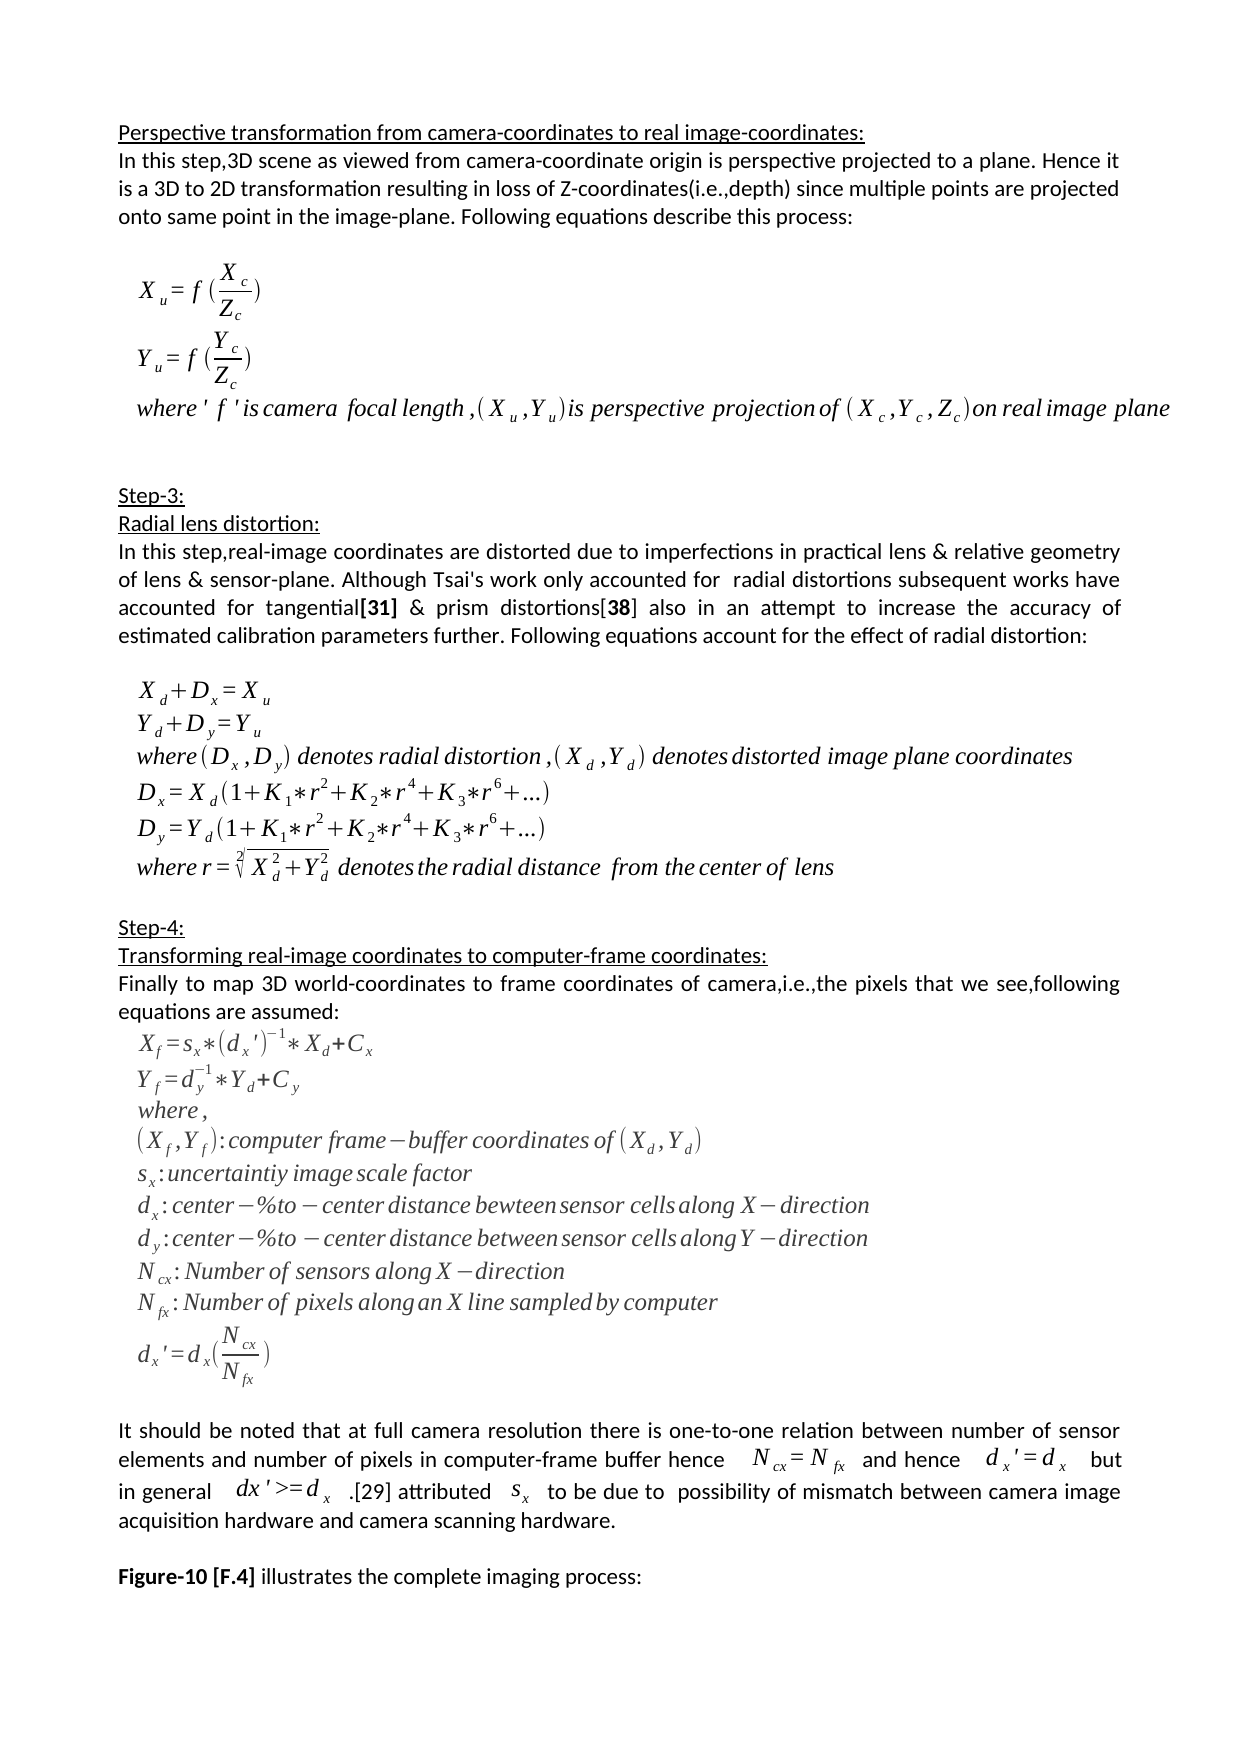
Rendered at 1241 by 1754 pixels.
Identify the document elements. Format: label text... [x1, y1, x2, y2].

text Step-4: [118, 913, 1122, 941]
text Figure-10 [F.4] illustrates the complete imaging process: [118, 1562, 1122, 1591]
text Perspective transformation from camera-coordinates to real image-coordinates: [118, 118, 1122, 146]
text Step-3: [118, 481, 1122, 509]
text It should be noted that at full camera resolution there is one-to-one relation between number of sensor elements and number of pixels in computer-frame buffer hence and hence but in general .[29] attributedto be due to possibility of mismatch between camera image acquisition hardware and camera scanning hardware. [118, 1416, 1122, 1534]
text In this step,3D scene as viewed from camera-coordinate origin is perspective projected to a plane. Hence it is a 3D to 2D transformation resulting in loss of Z-coordinates(i.e.,depth) since multiple points are projected onto same point in the image-plane. Following equations describe this process: [118, 146, 1122, 230]
text Radial lens distortion: [118, 509, 1122, 537]
text In this step,real-image coordinates are distorted due to imperfections in practical lens & relative geometry of lens & sensor-plane. Although Tsai's work only accounted for radial distortions subsequent works have accounted for tangential[31] & prism distortions[38] also in an attempt to increase the accuracy of estimated calibration parameters further. Following equations account for the effect of radial distortion: [118, 537, 1122, 649]
text Transforming real-image coordinates to computer-frame coordinates: [118, 941, 1122, 969]
text Finally to map 3D world-coordinates to frame coordinates of camera,i.e.,the pixels that we see,following equations are assumed: [118, 969, 1122, 1025]
